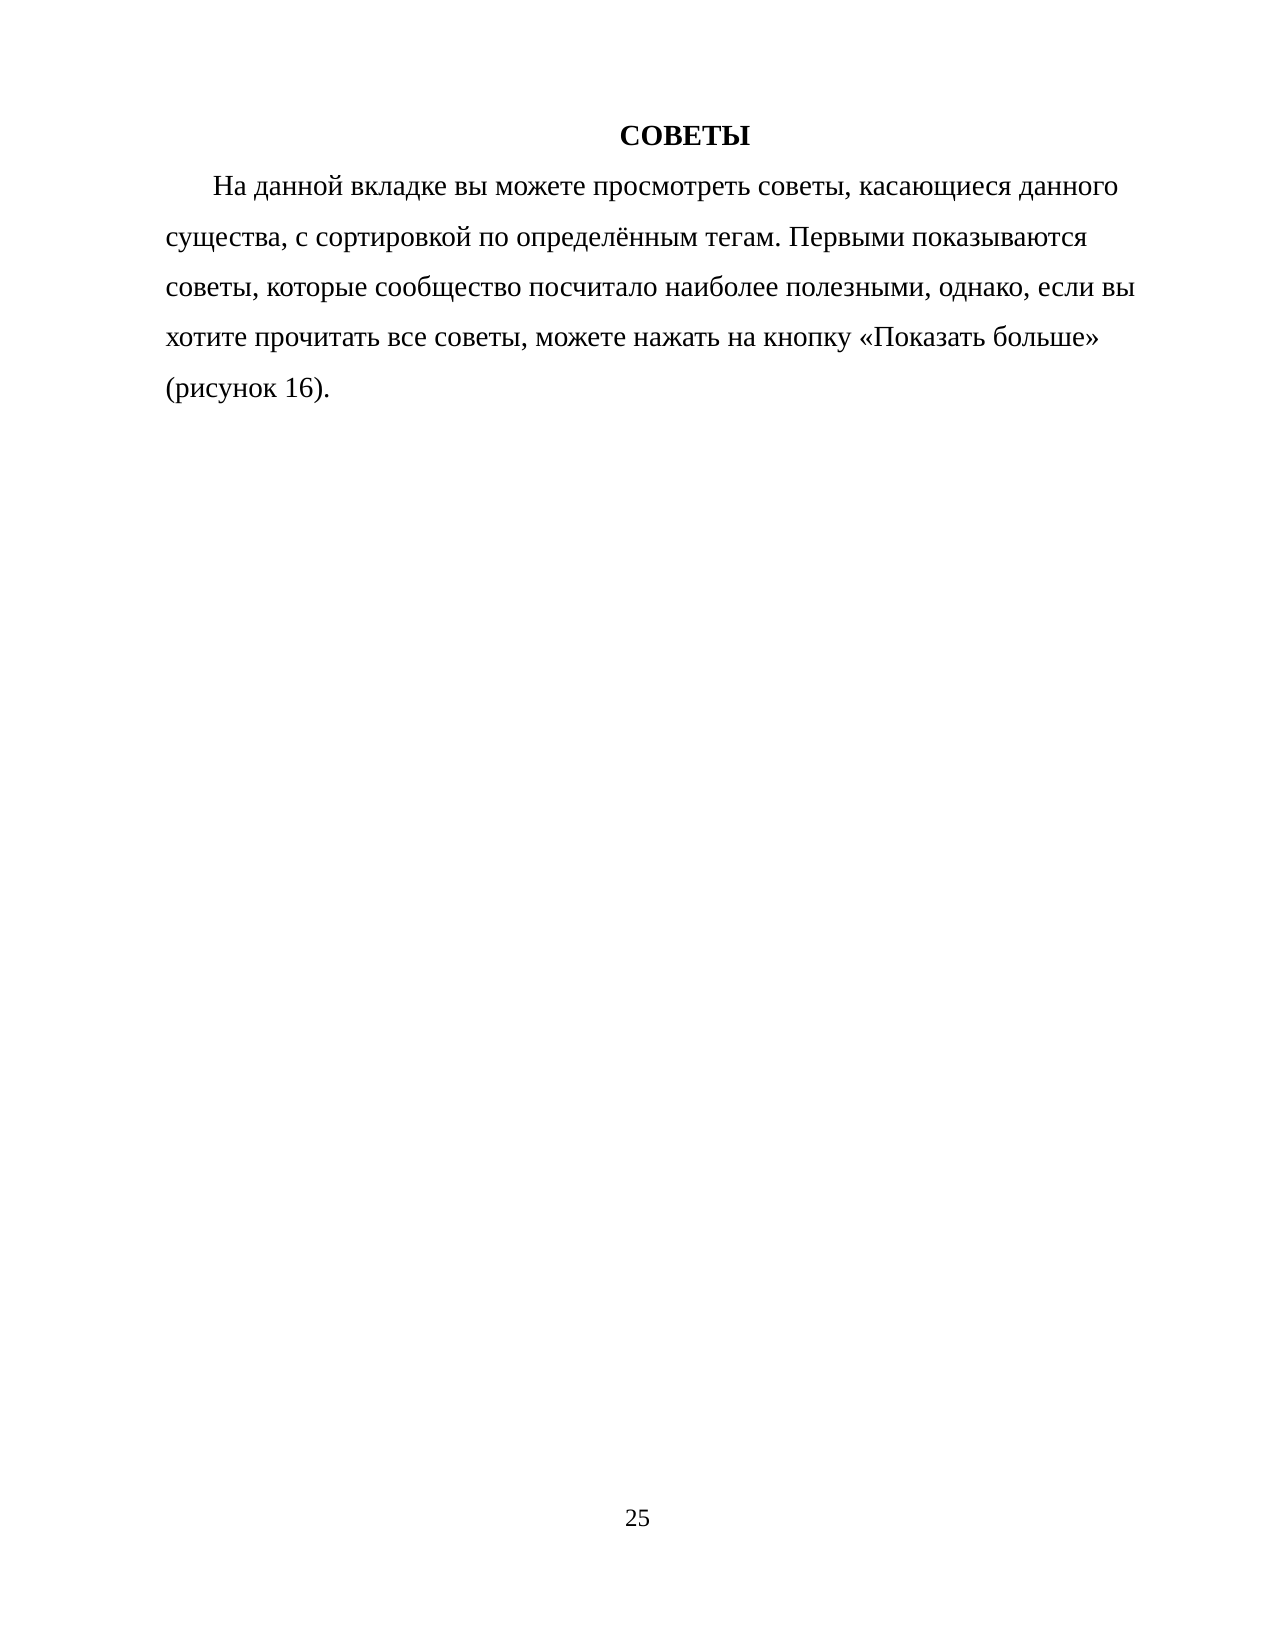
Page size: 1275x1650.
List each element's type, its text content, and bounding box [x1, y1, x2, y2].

list СОВЕТЫ [165, 118, 1157, 152]
list На данной вкладке вы можете просмотреть советы, касающиеся данного существа, с сортировкой по определённым тегам. Первыми показываются советы, которые сообщество посчитало наиболее полезными, однако, если вы хотите прочитать все советы, можете нажать на кнопку «Показать больше» (рисунок 16). [165, 168, 1157, 403]
